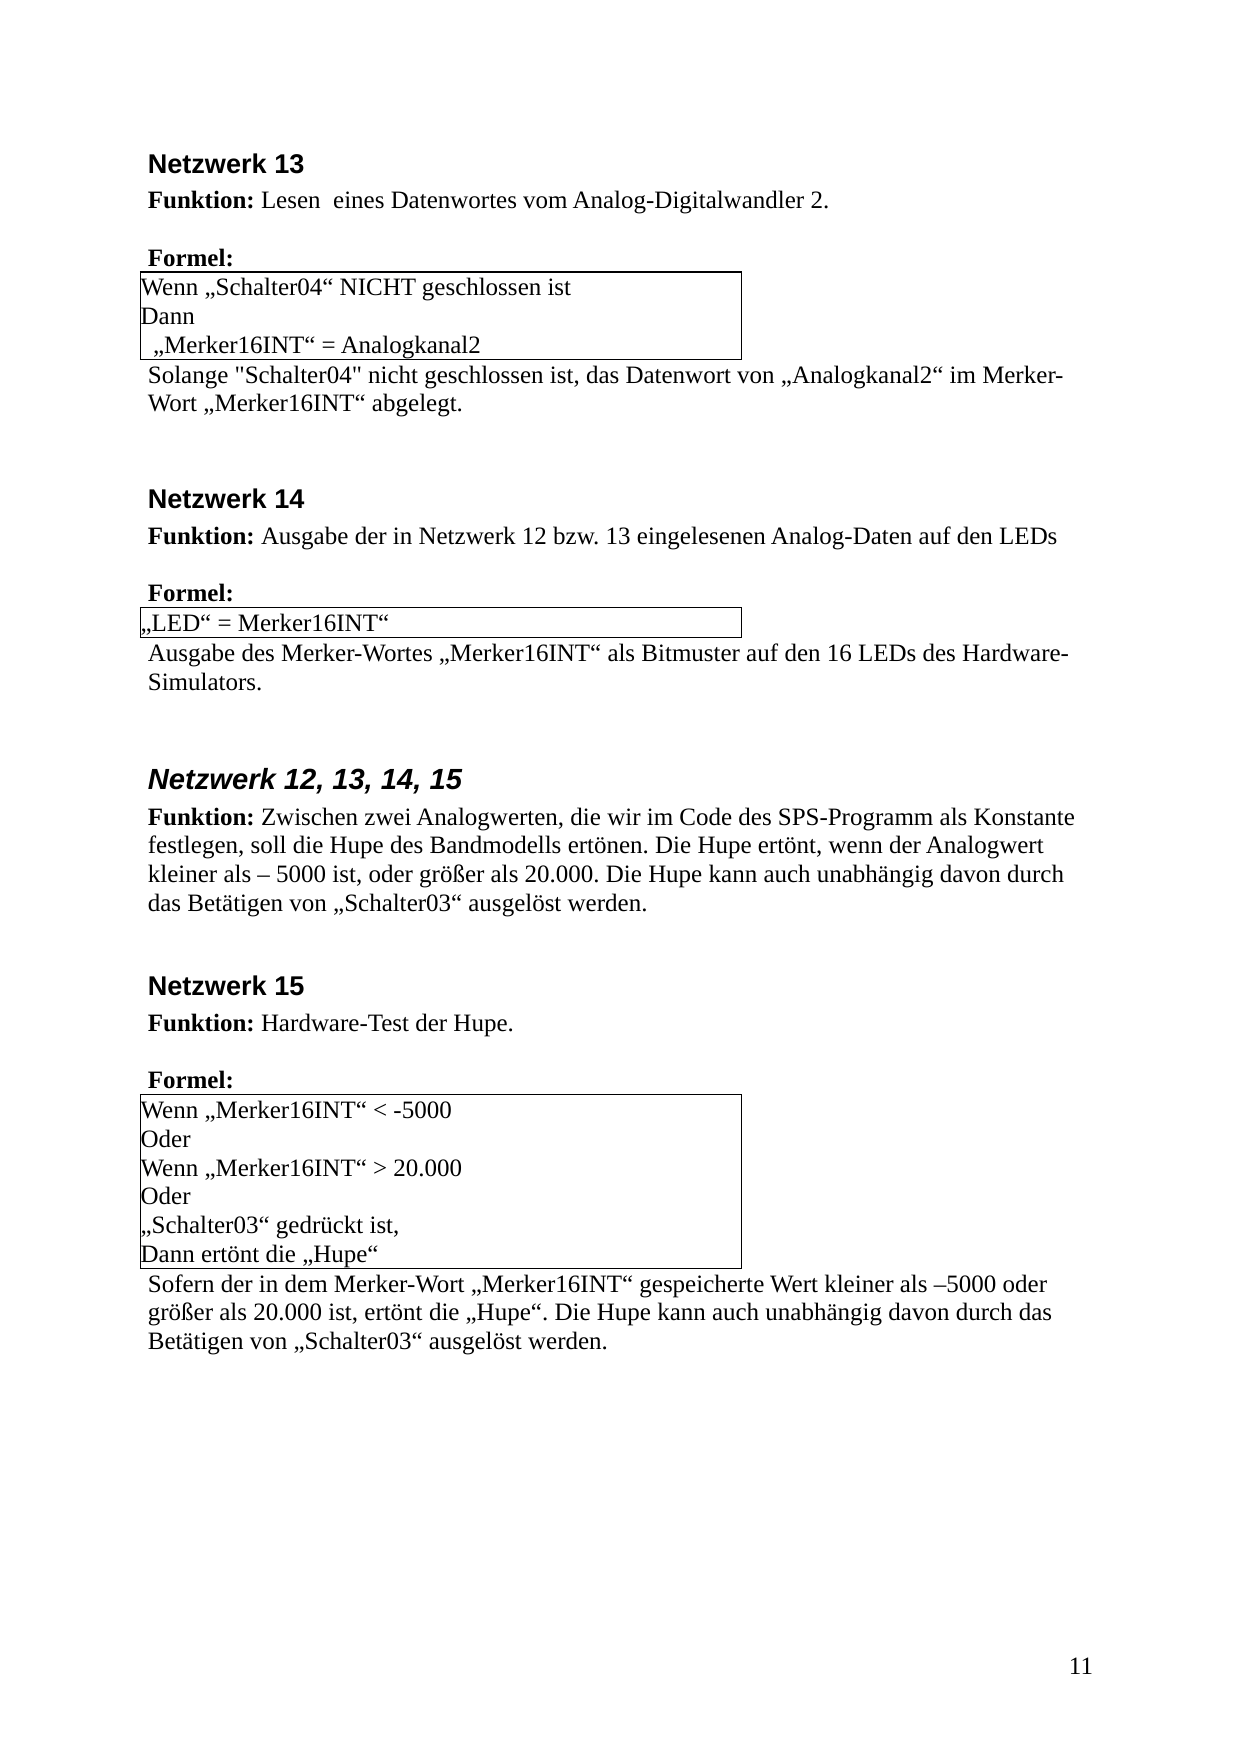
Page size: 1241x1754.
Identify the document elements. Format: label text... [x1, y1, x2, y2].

text Formel: [148, 578, 1093, 607]
subtitle Netzwerk 12, 13, 14, 15 [148, 762, 1093, 795]
text Funktion: Zwischen zwei Analogwerten, die wir im Code des SPS-Programm als Konstante festlegen, soll die Hupe des Bandmodells ertönen. Die Hupe ertönt, wenn der Analogwert kleiner als – 5000 ist, oder größer als 20.000. Die Hupe kann auch unabhängig davon durch das Betätigen von „Schalter03“ ausgelöst werden. [148, 802, 1093, 917]
text Sofern der in dem Merker-Wort „Merker16INT“ gespeicherte Wert kleiner als –5000 oder größer als 20.000 ist, ertönt die „Hupe“. Die Hupe kann auch unabhängig davon durch das Betätigen von „Schalter03“ ausgelöst werden. [148, 1269, 1093, 1355]
text Solange "Schalter04" nicht geschlossen ist, das Datenwort von „Analogkanal2“ im Merker-Wort „Merker16INT“ abgelegt. [148, 360, 1093, 417]
table_header Wenn „Schalter04“ NICHT geschlossen ist Dann „Merker16INT“ = Analogkanal2 [141, 273, 741, 359]
table_header „LED“ = Merker16INT“ [141, 608, 741, 637]
subtitle Netzwerk 14 [148, 483, 1093, 515]
subtitle Netzwerk 13 [148, 148, 1093, 179]
subtitle Netzwerk 15 [148, 970, 1093, 1002]
text Formel: [148, 243, 1093, 271]
text Funktion: Ausgabe der in Netzwerk 12 bzw. 13 eingelesenen Analog-Daten auf den LEDs [148, 521, 1093, 550]
text Funktion: Hardware-Test der Hupe. [148, 1008, 1093, 1037]
table_header Wenn „Merker16INT“ < -5000 Oder Wenn „Merker16INT“ > 20.000 Oder „Schalter03“ gedrückt ist, Dann ertönt die „Hupe“ [141, 1095, 741, 1268]
text Funktion: Lesen eines Datenwortes vom Analog-Digitalwandler 2. [148, 185, 1093, 214]
text Formel: [148, 1065, 1093, 1094]
text Ausgabe des Merker-Wortes „Merker16INT“ als Bitmuster auf den 16 LEDs des Hardware-Simulators. [148, 638, 1093, 696]
